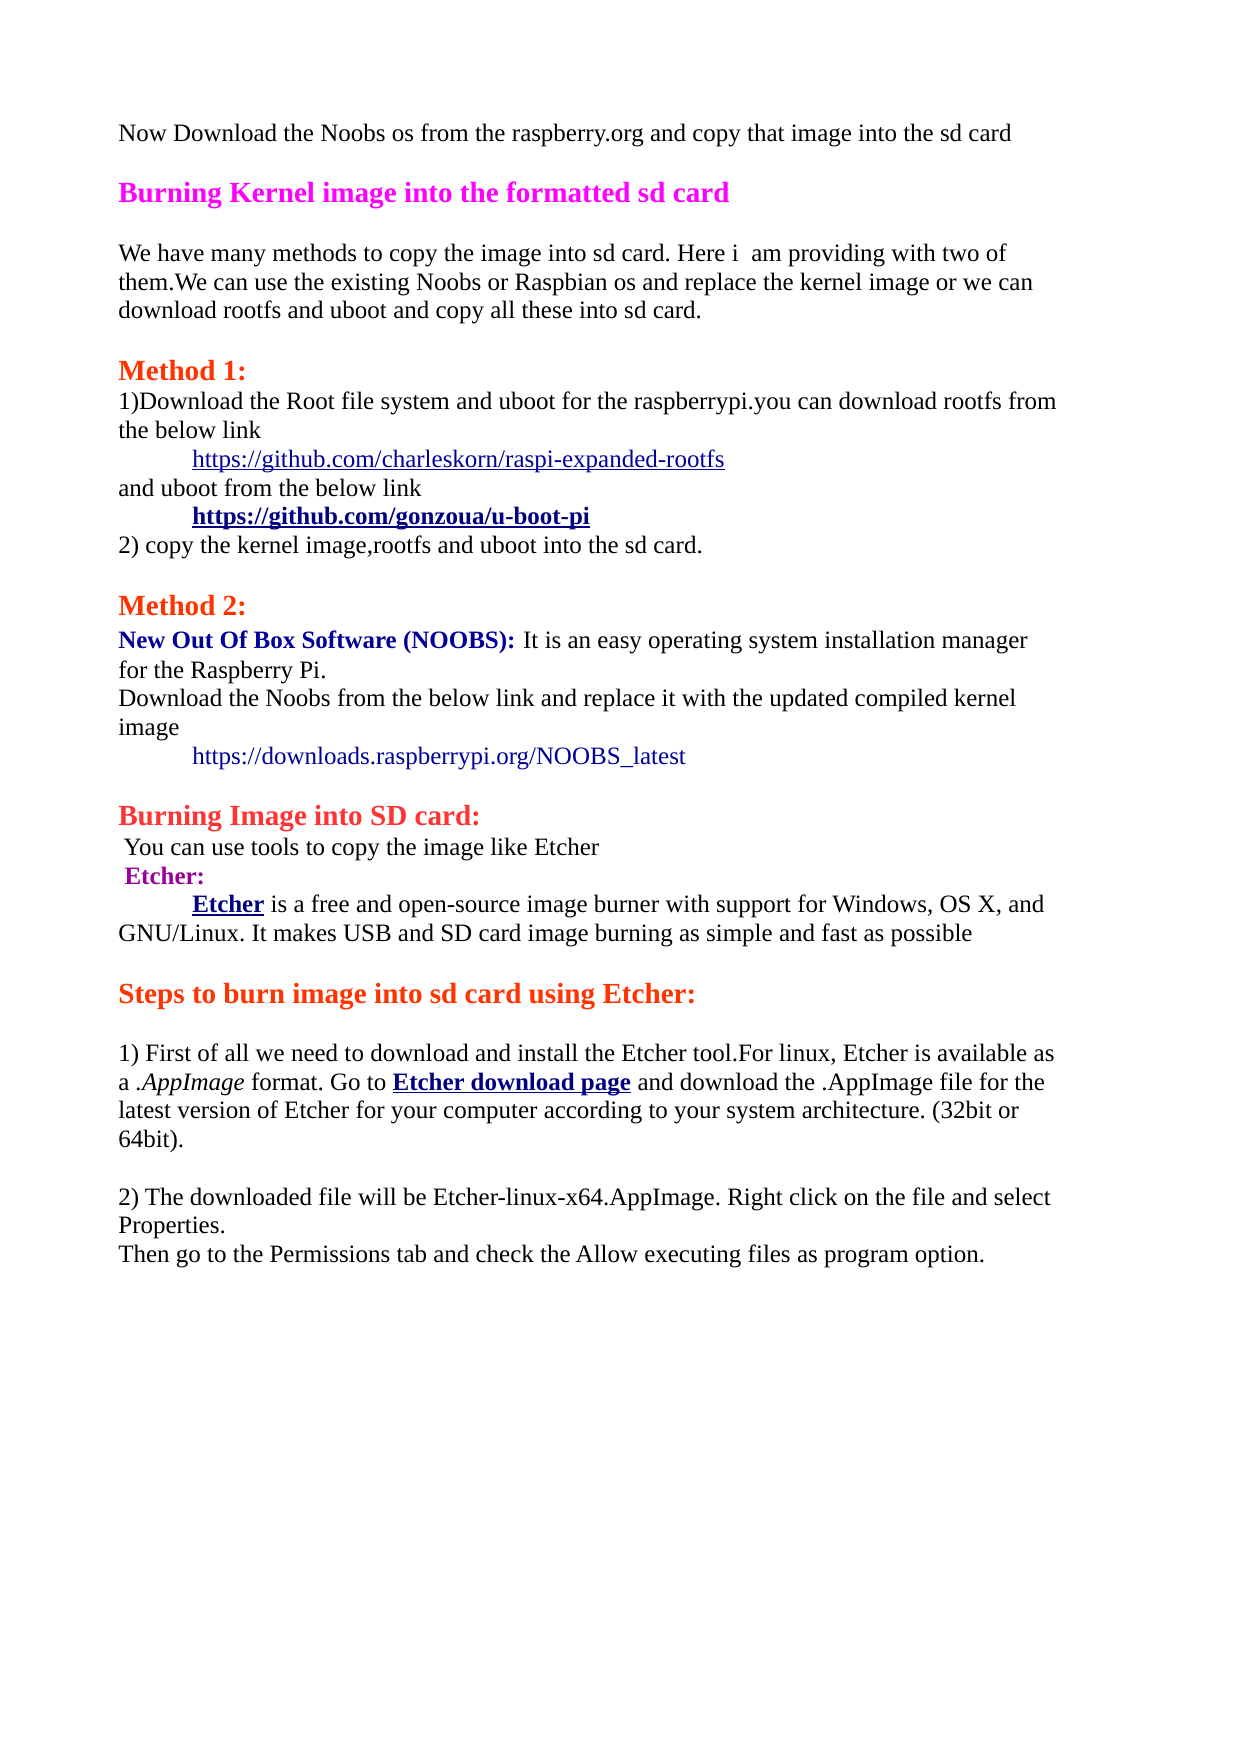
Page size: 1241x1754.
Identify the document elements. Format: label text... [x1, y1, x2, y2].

text Steps to burn image into sd card using Etcher: [118, 976, 1063, 1009]
text 2) copy the kernel image,rootfs and uboot into the sd card. [118, 530, 1063, 559]
text 2) The downloaded file will be Etcher-linux-x64.AppImage. Right click on the file and select Properties. [118, 1182, 1063, 1239]
text and uboot from the below link [118, 473, 1063, 501]
text https://downloads.raspberrypi.org/NOOBS_latest [118, 741, 1063, 770]
text You can use tools to copy the image like Etcher [118, 832, 1063, 861]
text New Out Of Box Software (NOOBS): It is an easy operating system installation manager for the Raspberry Pi. [118, 621, 1063, 683]
text Download the Noobs from the below link and replace it with the updated compiled kernel image [118, 683, 1063, 741]
text Method 1: [118, 353, 1063, 386]
text https://github.com/charleskorn/raspi-expanded-rootfs [118, 444, 1063, 473]
text Etcher is a free and open-source image burner with support for Windows, OS X, and GNU/Linux. It makes USB and SD card image burning as simple and fast as possible [118, 889, 1063, 947]
text Then go to the Permissions tab and check the Allow executing files as program option. [118, 1239, 1122, 1268]
text Method 2: [118, 588, 1063, 621]
text 1) First of all we need to download and install the Etcher tool.For linux, Etcher is available as a .AppImage format. Go to Etcher download page and download the .AppImage file for the latest version of Etcher for your computer according to your system architecture. (32bit or 64bit). [118, 1038, 1063, 1153]
text Burning Image into SD card: [118, 798, 1063, 832]
text Etcher: [118, 861, 1063, 889]
text 1)Download the Root file system and uboot for the raspberrypi.you can download rootfs from the below link [118, 386, 1063, 444]
text https://github.com/gonzoua/u-boot-pi [118, 501, 1063, 530]
text We have many methods to copy the image into sd card. Here i am providing with two of them.We can use the existing Noobs or Raspbian os and replace the kernel image or we can download rootfs and uboot and copy all these into sd card. [118, 238, 1063, 324]
text Now Download the Noobs os from the raspberry.org and copy that image into the sd card [118, 118, 1063, 147]
text Burning Kernel image into the formatted sd card [118, 176, 1063, 209]
